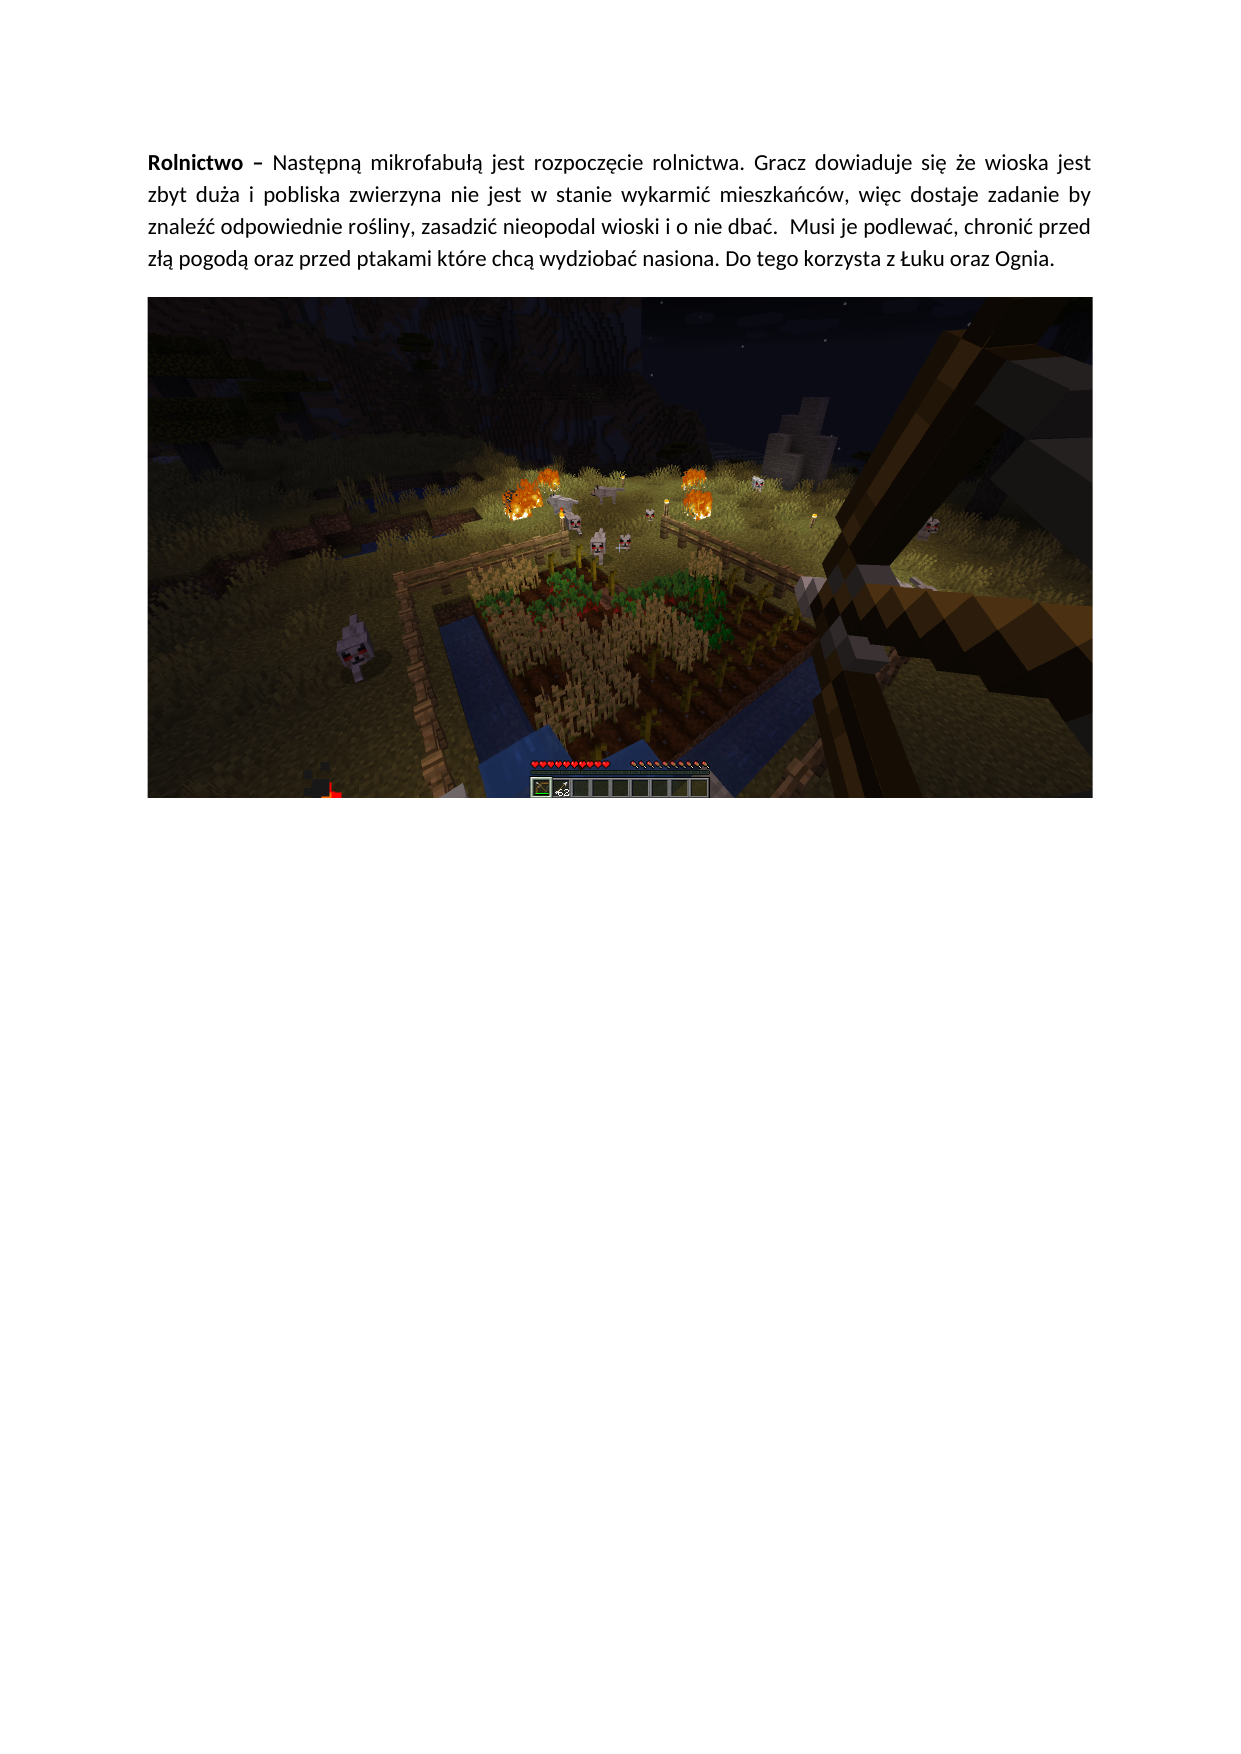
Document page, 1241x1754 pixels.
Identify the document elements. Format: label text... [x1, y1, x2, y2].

picture [147, 297, 1093, 798]
text Rolnictwo – Następną mikrofabułą jest rozpoczęcie rolnictwa. Gracz dowiaduje się że wioska jest zbyt duża i pobliska zwierzyna nie jest w stanie wykarmić mieszkańców, więc dostaje zadanie by znaleźć odpowiednie rośliny, zasadzić nieopodal wioski i o nie dbać. Musi je podlewać, chronić przed złą pogodą oraz przed ptakami które chcą wydziobać nasiona. Do tego korzysta z Łuku oraz Ognia. [148, 148, 1093, 272]
